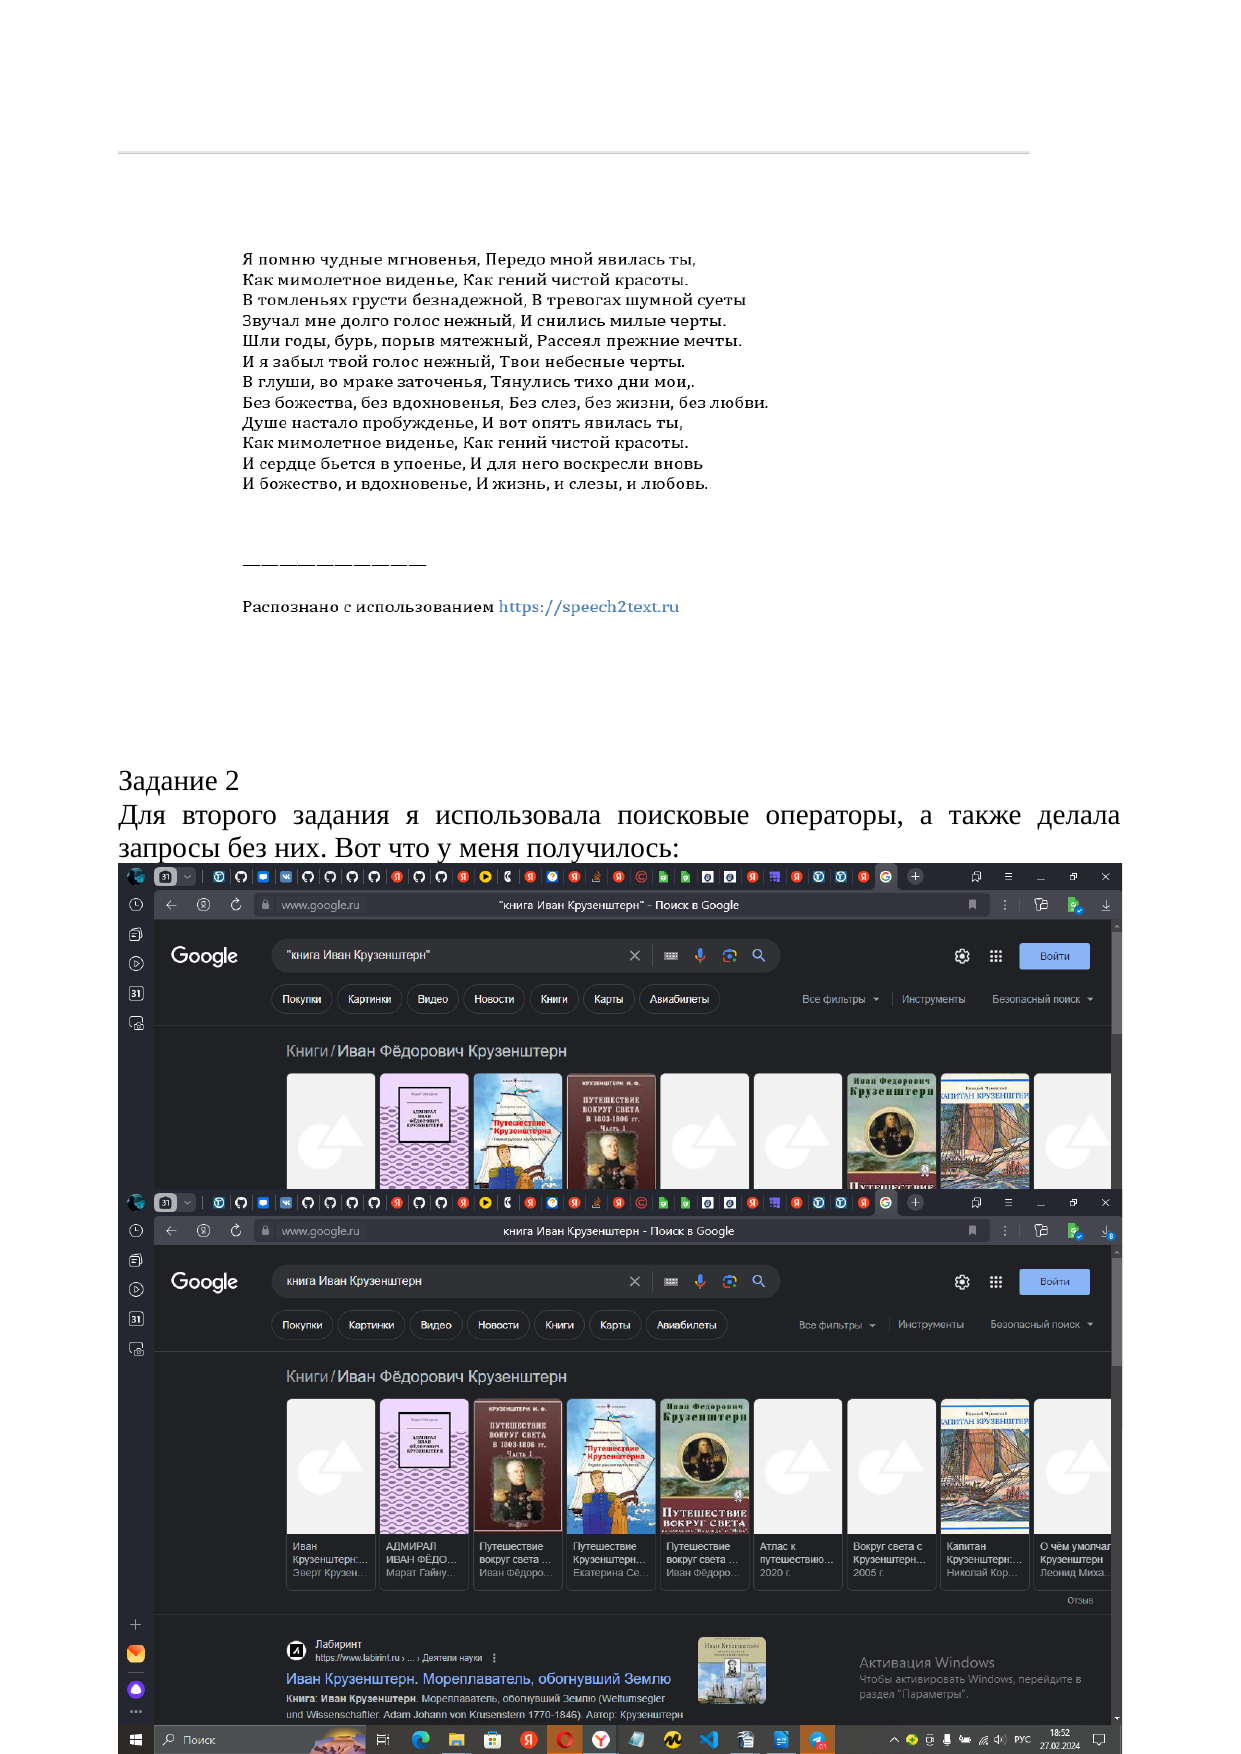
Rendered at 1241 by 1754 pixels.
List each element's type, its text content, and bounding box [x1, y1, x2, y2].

text Задание 2 [118, 763, 1122, 797]
text Для второго задания я использовала поисковые операторы, а также делала запросы без них. Вот что у меня получилось: [118, 797, 1122, 863]
picture [118, 863, 1123, 1754]
picture [118, 151, 1030, 764]
